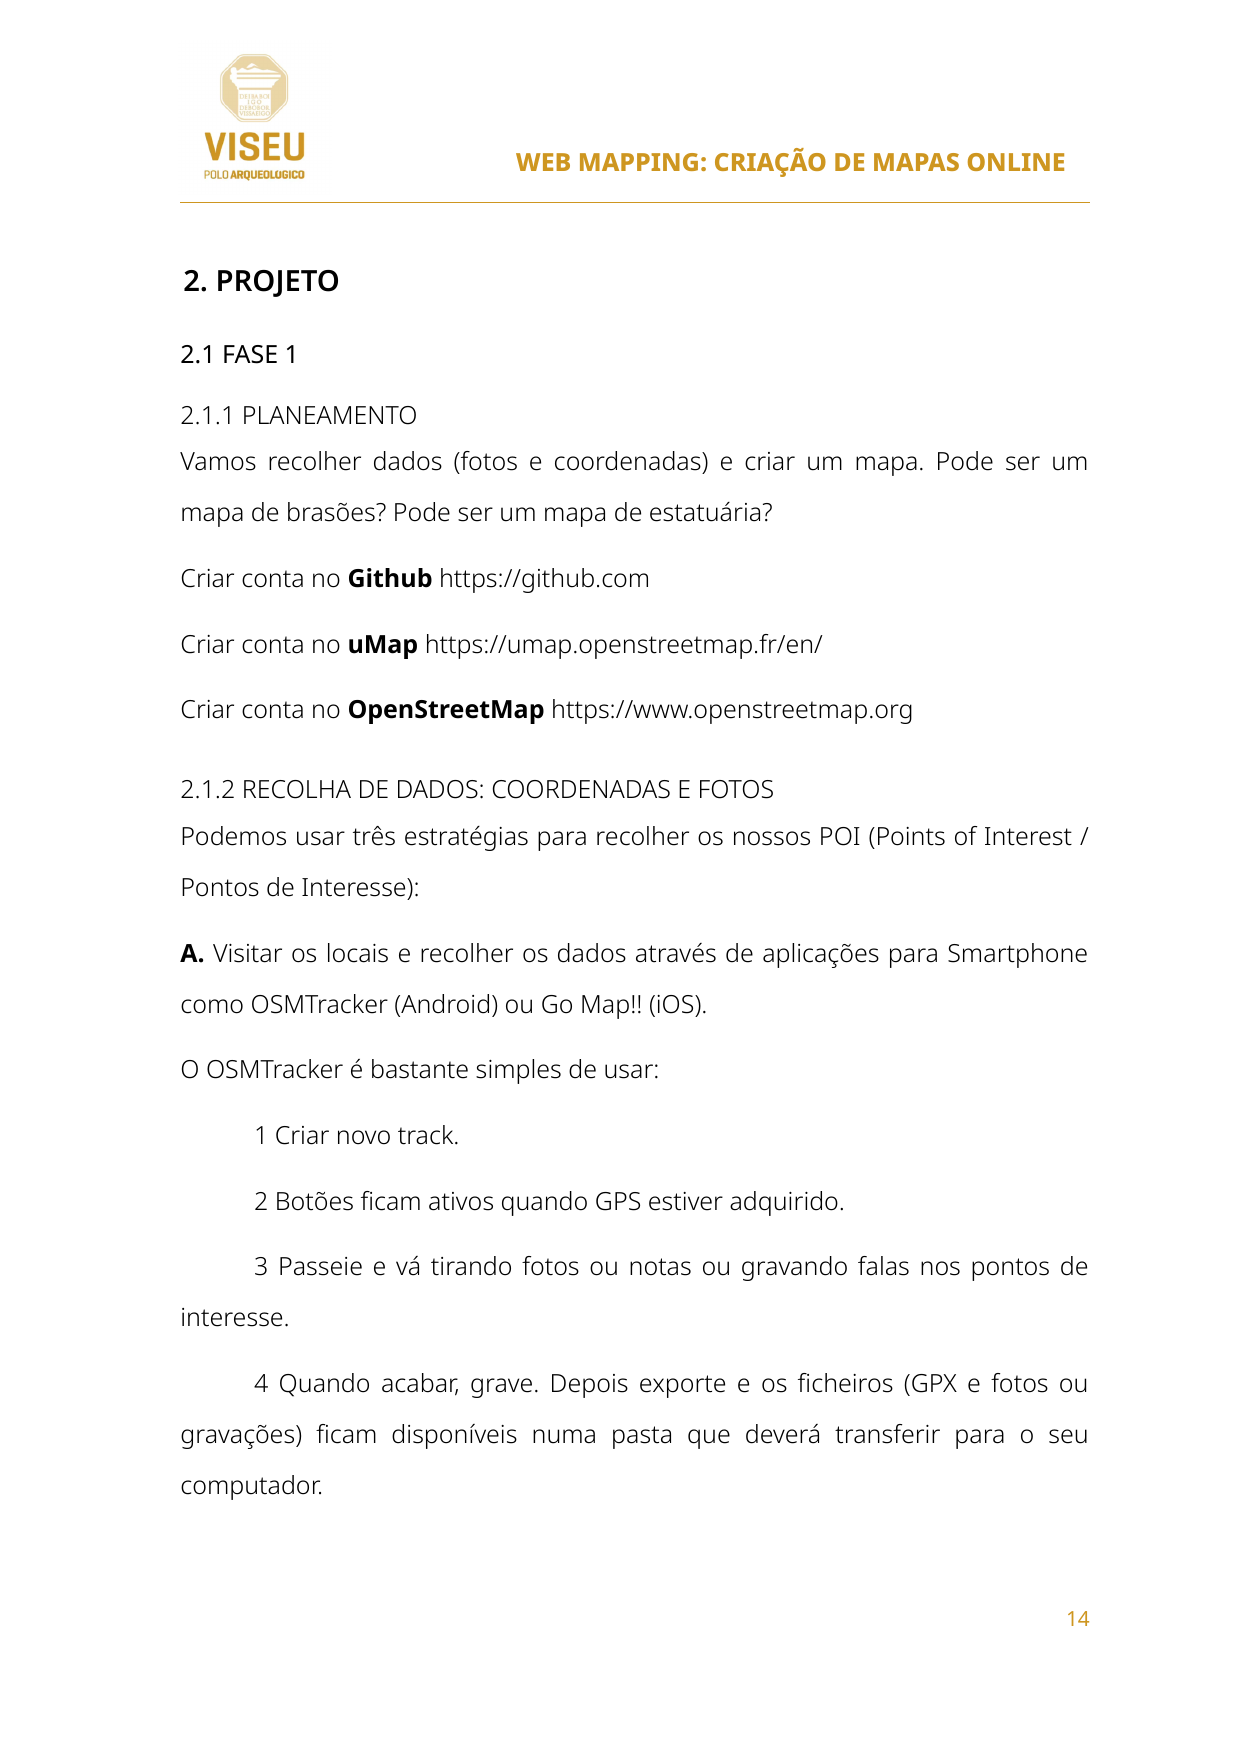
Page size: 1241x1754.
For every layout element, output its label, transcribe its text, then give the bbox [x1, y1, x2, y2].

text Criar conta no OpenStreetMap https://www.openstreetmap.org [180, 692, 1090, 726]
subtitle 2.1.1 Planeamento [180, 397, 1090, 431]
text Podemos usar três estratégias para recolher os nossos POI (Points of Interest / Pontos de Interesse): [180, 819, 1090, 904]
subtitle 2.1 Fase 1 [180, 336, 1090, 370]
text Criar conta no uMap https://umap.openstreetmap.fr/en/ [180, 626, 1090, 660]
text 4 Quando acabar, grave. Depois exporte e os ficheiros (GPX e fotos ou gravações) ficam disponíveis numa pasta que deverá transferir para o seu computador. [180, 1366, 1090, 1502]
text 2 Botões ficam ativos quando GPS estiver adquirido. [180, 1183, 1090, 1217]
text A. Visitar os locais e recolher os dados através de aplicações para Smartphone como OSMTracker (Android) ou Go Map!! (iOS). [180, 935, 1090, 1020]
text O OSMTracker é bastante simples de usar: [180, 1052, 1090, 1086]
subtitle 2.1.2 Recolha de dados: coordenadas e fotos [180, 772, 1090, 806]
text Vamos recolher dados (fotos e coordenadas) e criar um mapa. Pode ser um mapa de brasões? Pode ser um mapa de estatuária? [180, 444, 1090, 529]
text Criar conta no Github https://github.com [180, 561, 1090, 595]
text 3 Passeie e vá tirando fotos ou notas ou gravando falas nos pontos de interesse. [180, 1249, 1090, 1334]
subtitle 2. Projeto [180, 257, 1090, 303]
text 1 Criar novo track. [180, 1118, 1090, 1152]
